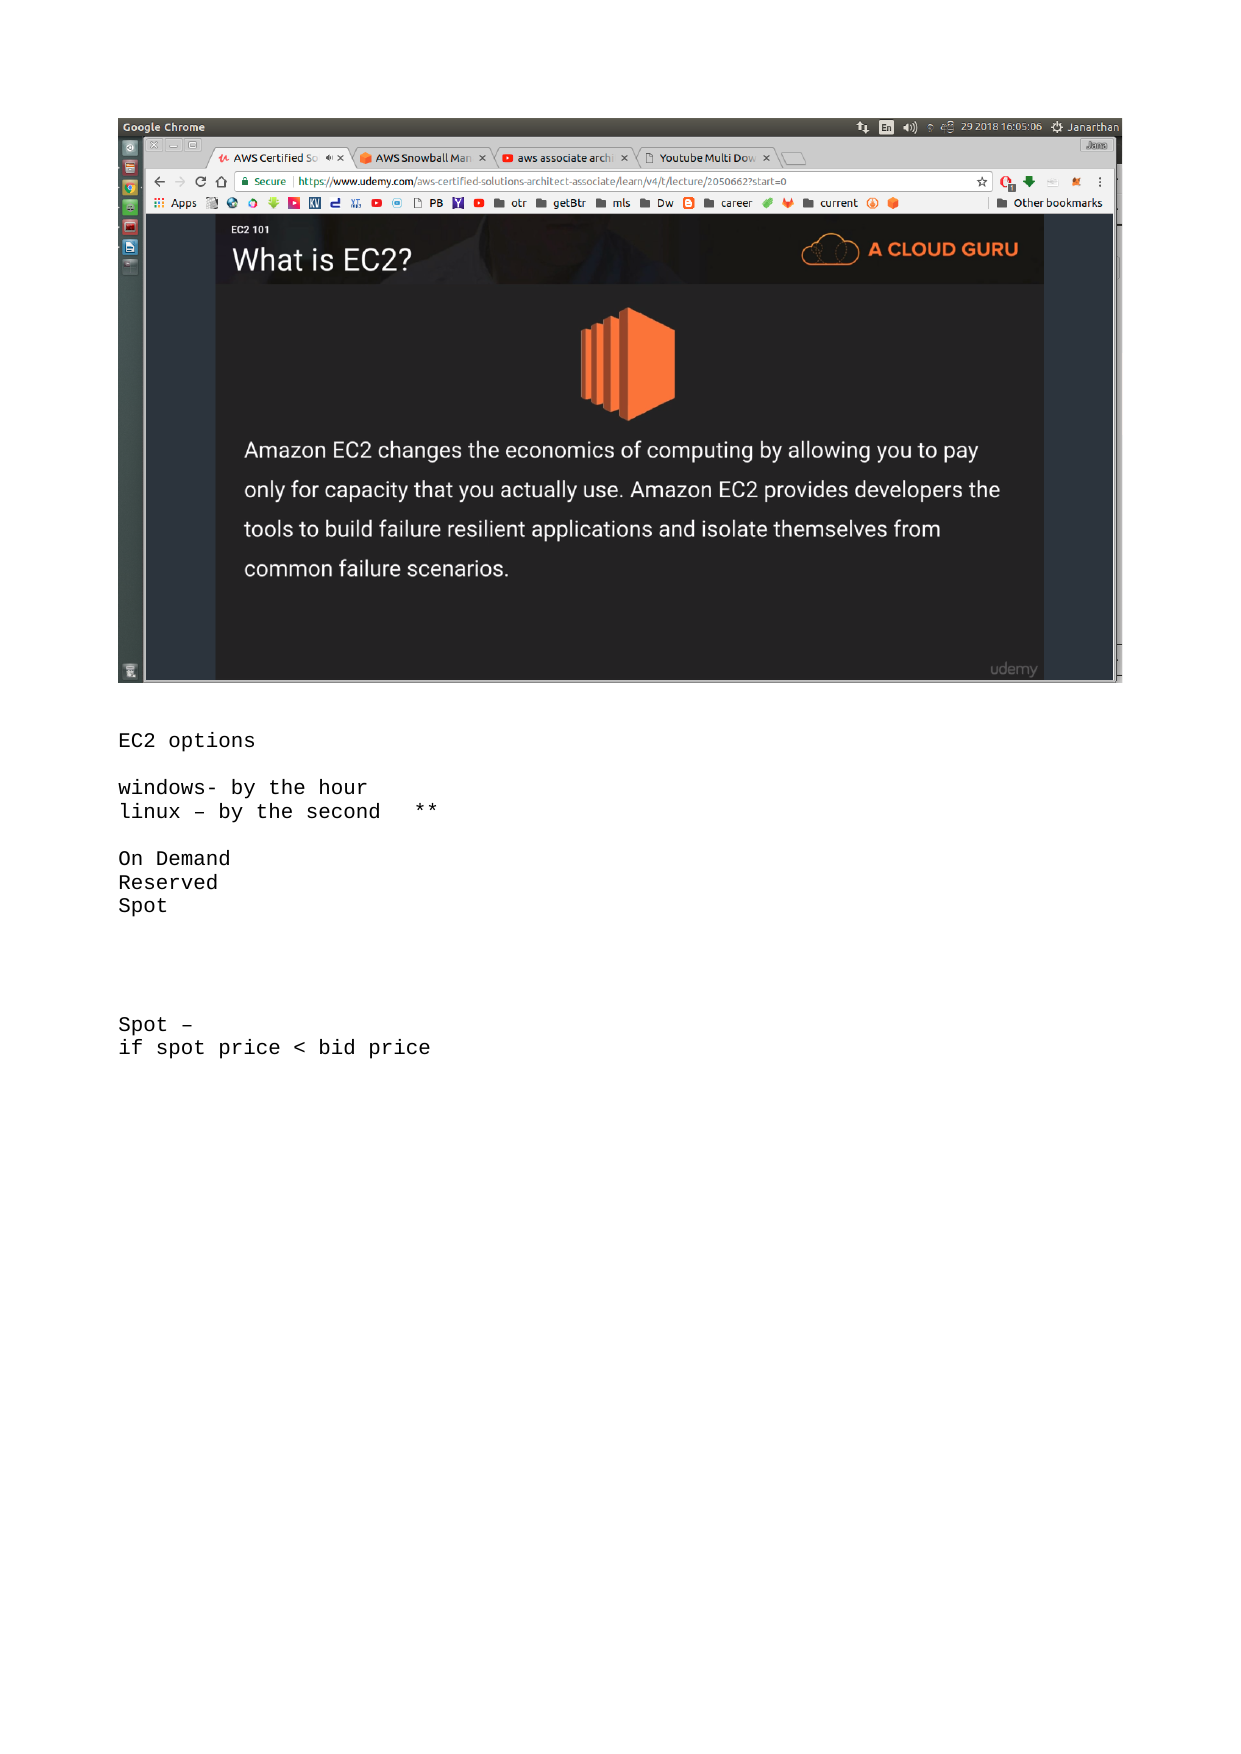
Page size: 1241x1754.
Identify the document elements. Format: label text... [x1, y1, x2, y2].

text On Demand [118, 848, 1122, 872]
picture [118, 118, 1123, 683]
text linux – by the second ** [118, 801, 1122, 824]
text Reserved [118, 872, 1122, 895]
text Spot – [118, 1013, 1122, 1037]
text EC2 options [118, 730, 1122, 753]
text windows- by the hour [118, 777, 1122, 801]
text if spot price < bid price [118, 1037, 1122, 1061]
text Spot [118, 895, 1122, 919]
